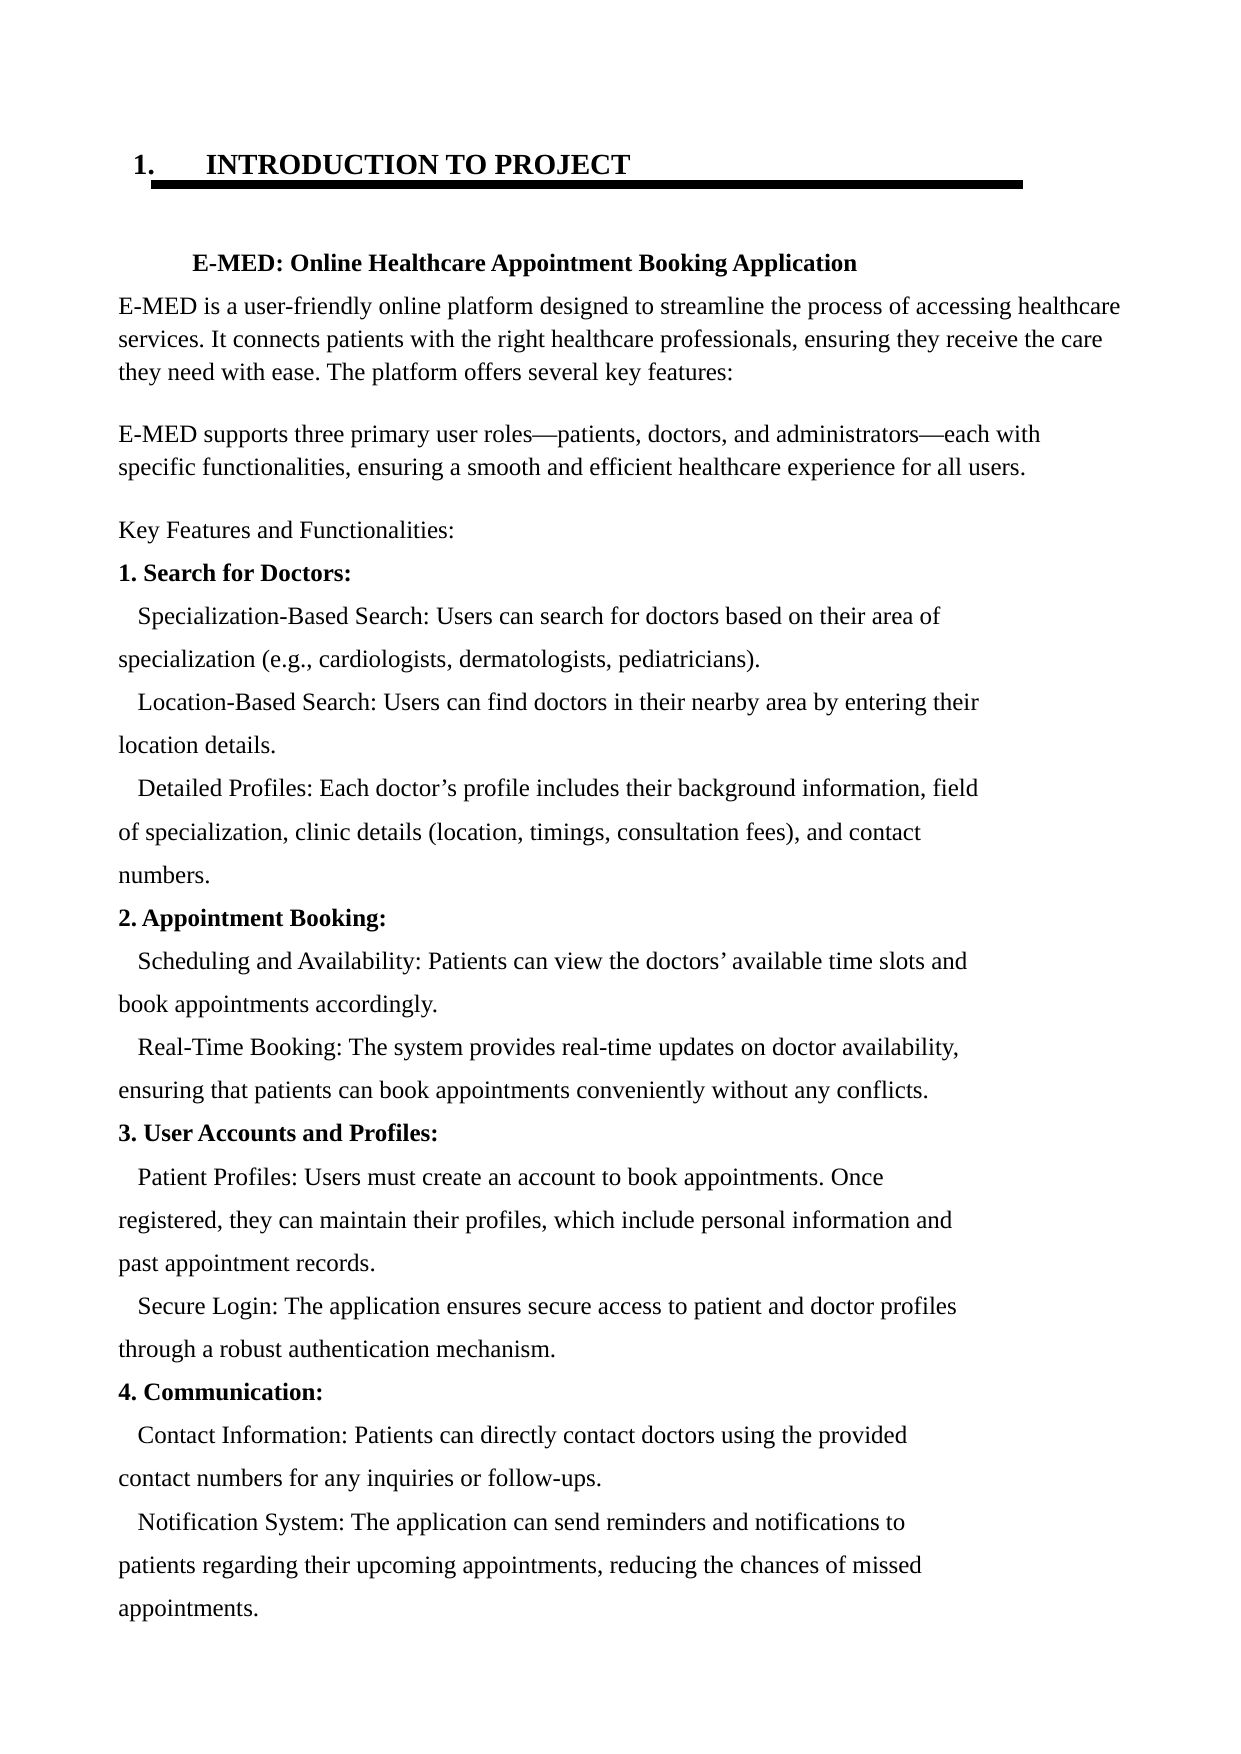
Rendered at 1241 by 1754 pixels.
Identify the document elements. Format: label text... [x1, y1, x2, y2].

text specialization (e.g., cardiologists, dermatologists, pediatricians). [118, 644, 1122, 673]
text registered, they can maintain their profiles, which include personal information and [118, 1205, 1122, 1233]
text Real-Time Booking: The system provides real-time updates on doctor availability, [118, 1032, 1122, 1061]
text 4. Communication: [118, 1377, 1122, 1406]
text of specialization, clinic details (location, timings, consultation fees), and contact [118, 817, 1122, 845]
text location details. [118, 730, 1122, 759]
text 3. User Accounts and Profiles: [118, 1118, 1122, 1147]
text book appointments accordingly. [118, 989, 1122, 1018]
text Key Features and Functionalities: [118, 515, 1122, 543]
text E-MED is a user-friendly online platform designed to streamline the process of accessing healthcare services. It connects patients with the right healthcare professionals, ensuring they receive the care they need with ease. The platform offers several key features: [118, 291, 1122, 386]
text patients regarding their upcoming appointments, reducing the chances of missed [118, 1550, 1122, 1578]
text 2. Appointment Booking: [118, 903, 1122, 932]
text Notification System: The application can send reminders and notifications to [118, 1507, 1122, 1535]
text Contact Information: Patients can directly contact doctors using the provided [118, 1420, 1122, 1449]
text through a robust authentication mechanism. [118, 1334, 1122, 1363]
subtitle 1. INTRODUCTION TO PROJECT [118, 147, 1122, 180]
text Location-Based Search: Users can find doctors in their nearby area by entering their [118, 687, 1122, 716]
text Scheduling and Availability: Patients can view the doctors’ available time slots and [118, 946, 1122, 975]
text ensuring that patients can book appointments conveniently without any conflicts. [118, 1075, 1122, 1104]
text E-MED supports three primary user roles—patients, doctors, and administrators—each with specific functionalities, ensuring a smooth and efficient healthcare experience for all users. [118, 419, 1122, 481]
text past appointment records. [118, 1248, 1122, 1277]
text Patient Profiles: Users must create an account to book appointments. Once [118, 1162, 1122, 1190]
text contact numbers for any inquiries or follow-ups. [118, 1463, 1122, 1492]
text numbers. [118, 860, 1122, 888]
text Secure Login: The application ensures secure access to patient and doctor profiles [118, 1291, 1122, 1320]
text Detailed Profiles: Each doctor’s profile includes their background information, field [118, 773, 1122, 802]
text appointments. [118, 1593, 1122, 1622]
text Specialization-Based Search: Users can search for doctors based on their area of [118, 601, 1122, 630]
text E-MED: Online Healthcare Appointment Booking Application [118, 248, 1122, 276]
text 1. Search for Doctors: [118, 558, 1122, 587]
